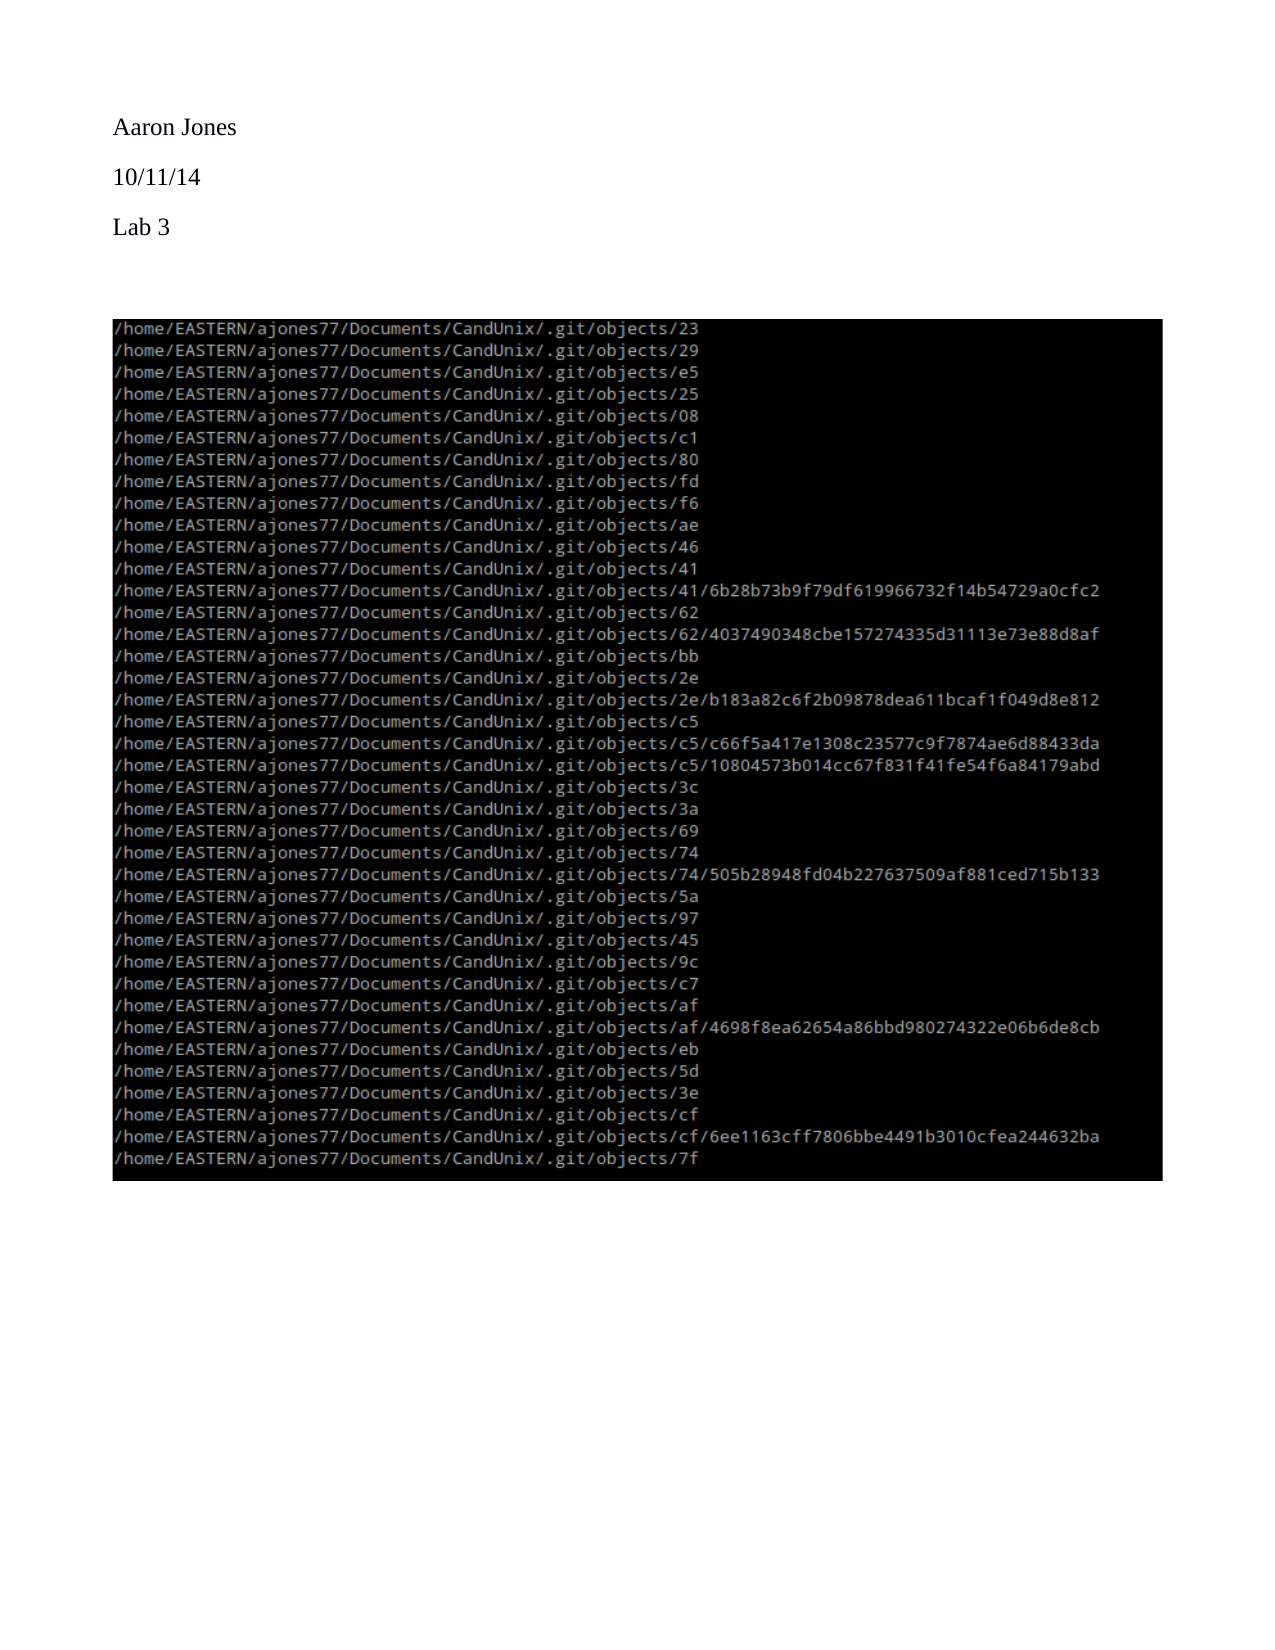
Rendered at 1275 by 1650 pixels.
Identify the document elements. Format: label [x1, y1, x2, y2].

picture [112, 319, 1163, 1181]
